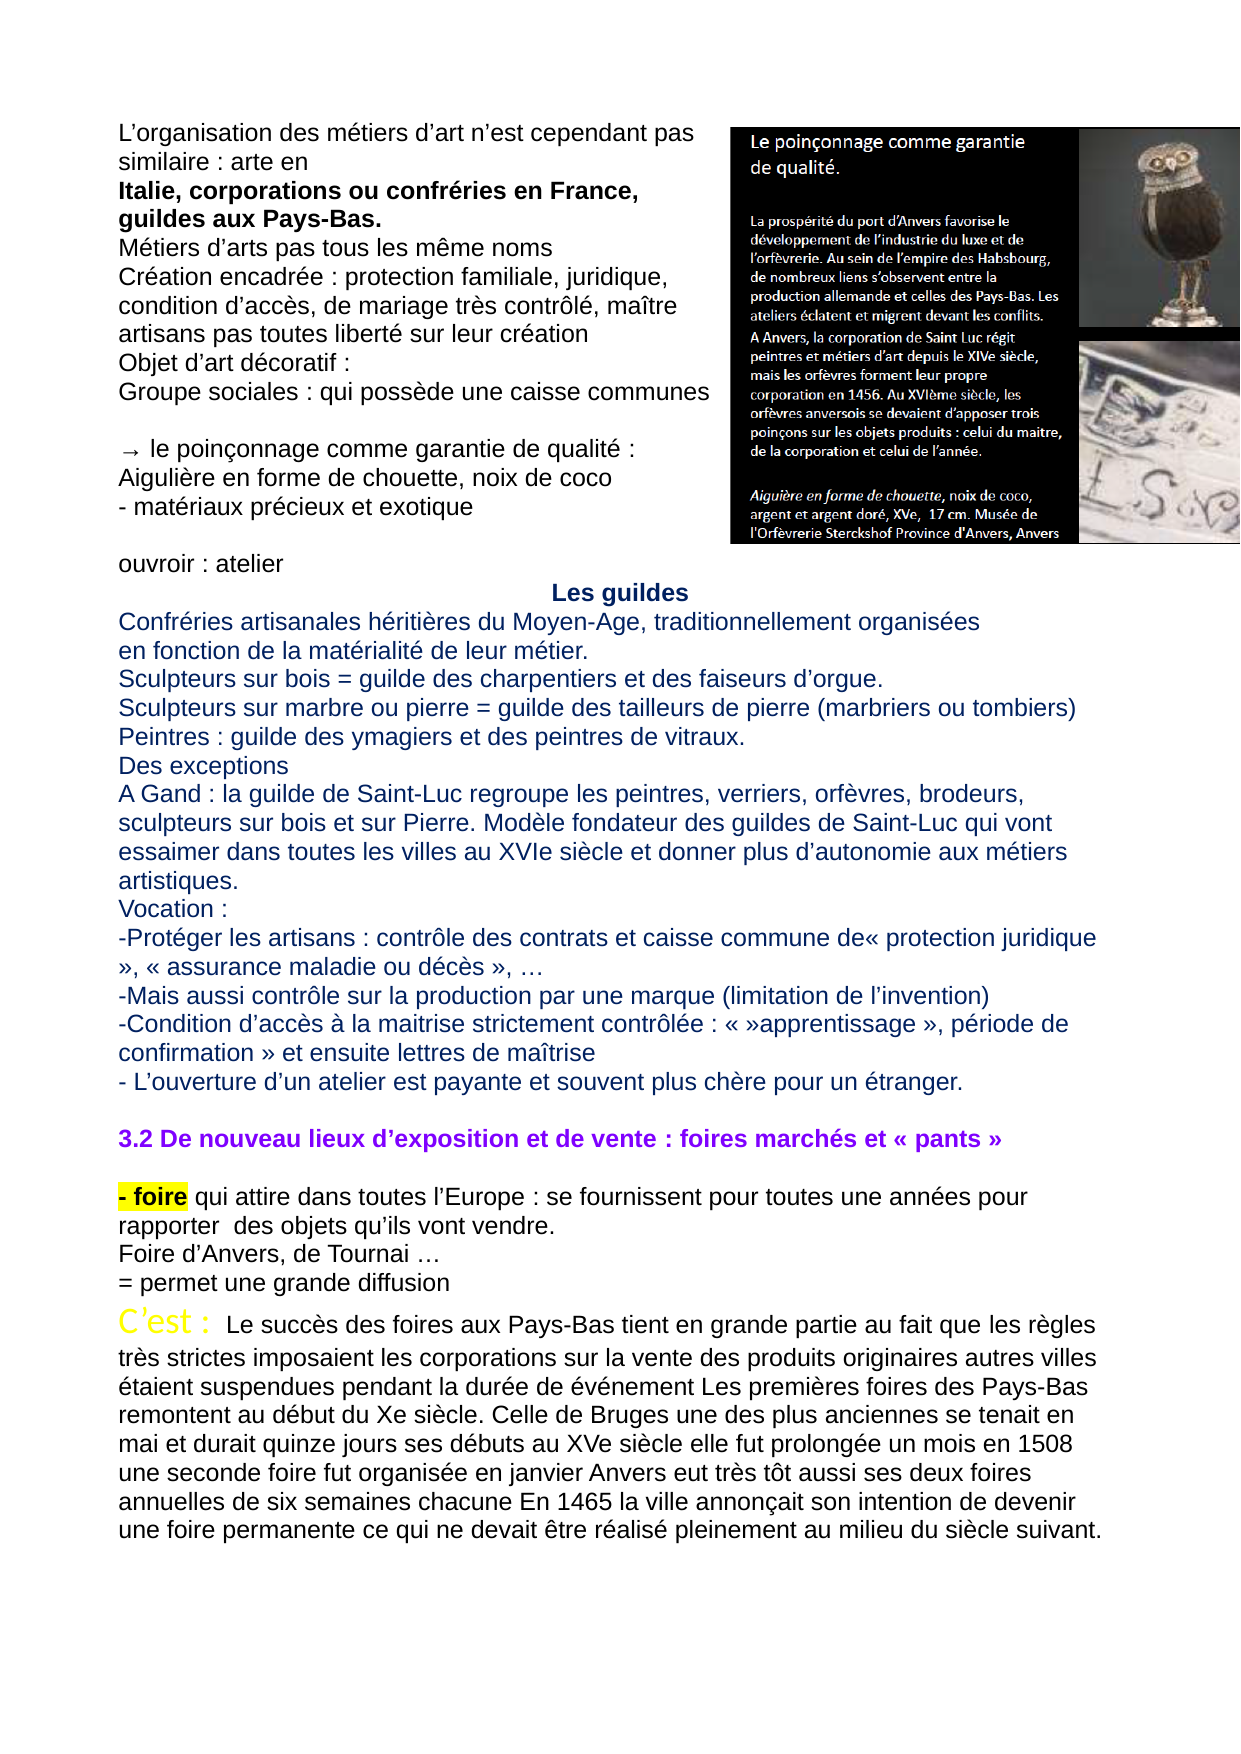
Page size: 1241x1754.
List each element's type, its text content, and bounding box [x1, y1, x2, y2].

text Objet d’art décoratif : [118, 348, 730, 377]
text -Condition d’accès à la maitrise strictement contrôlée : « »apprentissage », période de confirmation » et ensuite lettres de maîtrise [118, 1009, 1122, 1067]
text - L’ouverture d’un atelier est payante et souvent plus chère pour un étranger. [118, 1067, 1122, 1096]
text Des exceptions [118, 751, 1122, 779]
text A Gand : la guilde de Saint-Luc regroupe les peintres, verriers, orfèvres, brodeurs, sculpteurs sur bois et sur Pierre. Modèle fondateur des guildes de Saint-Luc qui vont essaimer dans toutes les villes au XVIe siècle et donner plus d’autonomie aux métiers artistiques. [118, 779, 1122, 894]
text - matériaux précieux et exotique [118, 492, 730, 521]
text = permet une grande diffusion [118, 1268, 1122, 1297]
text 3.2 De nouveau lieux d’exposition et de vente : foires marchés et « pants » [118, 1124, 1122, 1153]
picture [730, 127, 1240, 544]
text ouvroir : atelier [118, 549, 1122, 578]
text Création encadrée : protection familiale, juridique, condition d’accès, de mariage très contrôlé, maître artisans pas toutes liberté sur leur création [118, 262, 730, 348]
text Foire d’Anvers, de Tournai … [118, 1239, 1122, 1268]
text Confréries artisanales héritières du Moyen-Age, traditionnellement organisées [118, 607, 1122, 636]
text L’organisation des métiers d’art n’est cependant pas similaire : arte en [118, 118, 1122, 176]
text Métiers d’arts pas tous les même noms [118, 233, 730, 262]
text Vocation : [118, 894, 1122, 923]
text C’est : Le succès des foires aux Pays-Bas tient en grande partie au fait que les règles très strictes imposaient les corporations sur la vente des produits originaires autres villes étaient suspendues pendant la durée de événement Les premières foires des Pays-Bas remontent au début du Xe siècle. Celle de Bruges une des plus anciennes se tenait en mai et durait quinze jours ses débuts au XVe siècle elle fut prolongée un mois en 1508 une seconde foire fut organisée en janvier Anvers eut très tôt aussi ses deux foires annuelles de six semaines chacune En 1465 la ville annonçait son intention de devenir une foire permanente ce qui ne devait être réalisé pleinement au milieu du siècle suivant. [118, 1297, 1122, 1544]
text → le poinçonnage comme garantie de qualité : Aigulière en forme de chouette, noix de coco [118, 434, 730, 492]
text Groupe sociales : qui possède une caisse communes [118, 377, 730, 406]
text Sculpteurs sur bois = guilde des charpentiers et des faiseurs d’orgue. [118, 664, 1122, 693]
text en fonction de la matérialité de leur métier. [118, 636, 1122, 664]
text - foire qui attire dans toutes l’Europe : se fournissent pour toutes une années pour rapporter des objets qu’ils vont vendre. [118, 1182, 1122, 1239]
text Les guildes [118, 578, 1122, 607]
text Peintres : guilde des ymagiers et des peintres de vitraux. [118, 722, 1122, 751]
text Sculpteurs sur marbre ou pierre = guilde des tailleurs de pierre (marbriers ou tombiers) [118, 693, 1122, 722]
text Italie, corporations ou confréries en France, guildes aux Pays-Bas. [118, 176, 730, 233]
text -Protéger les artisans : contrôle des contrats et caisse commune de« protection juridique », « assurance maladie ou décès », … [118, 923, 1122, 981]
text -Mais aussi contrôle sur la production par une marque (limitation de l’invention) [118, 981, 1122, 1009]
